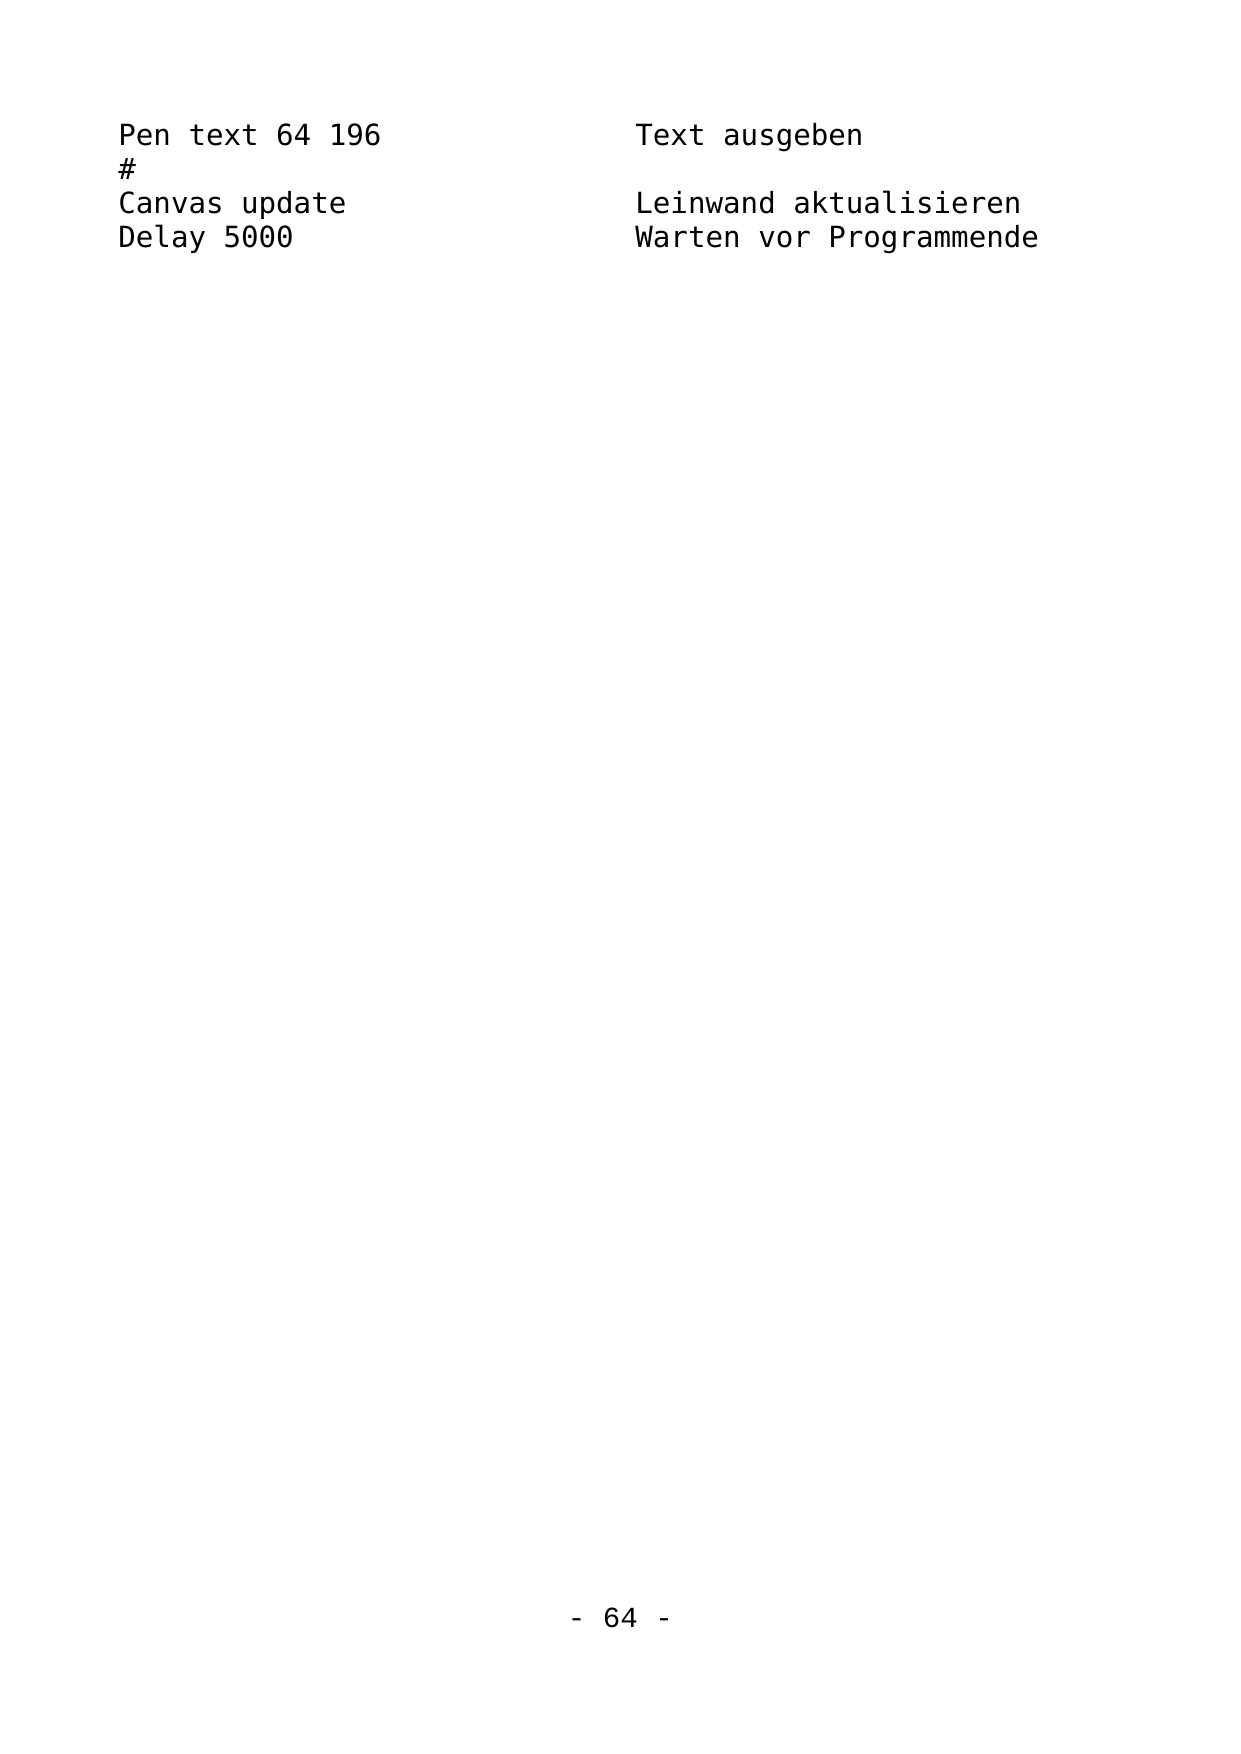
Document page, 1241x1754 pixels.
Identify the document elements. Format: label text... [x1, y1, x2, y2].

text Canvas update Leinwand aktualisieren [118, 186, 1122, 220]
text Pen text 64 196 Text ausgeben [118, 118, 1122, 152]
text # [118, 152, 1122, 186]
text Delay 5000 Warten vor Programmende [118, 220, 1122, 254]
